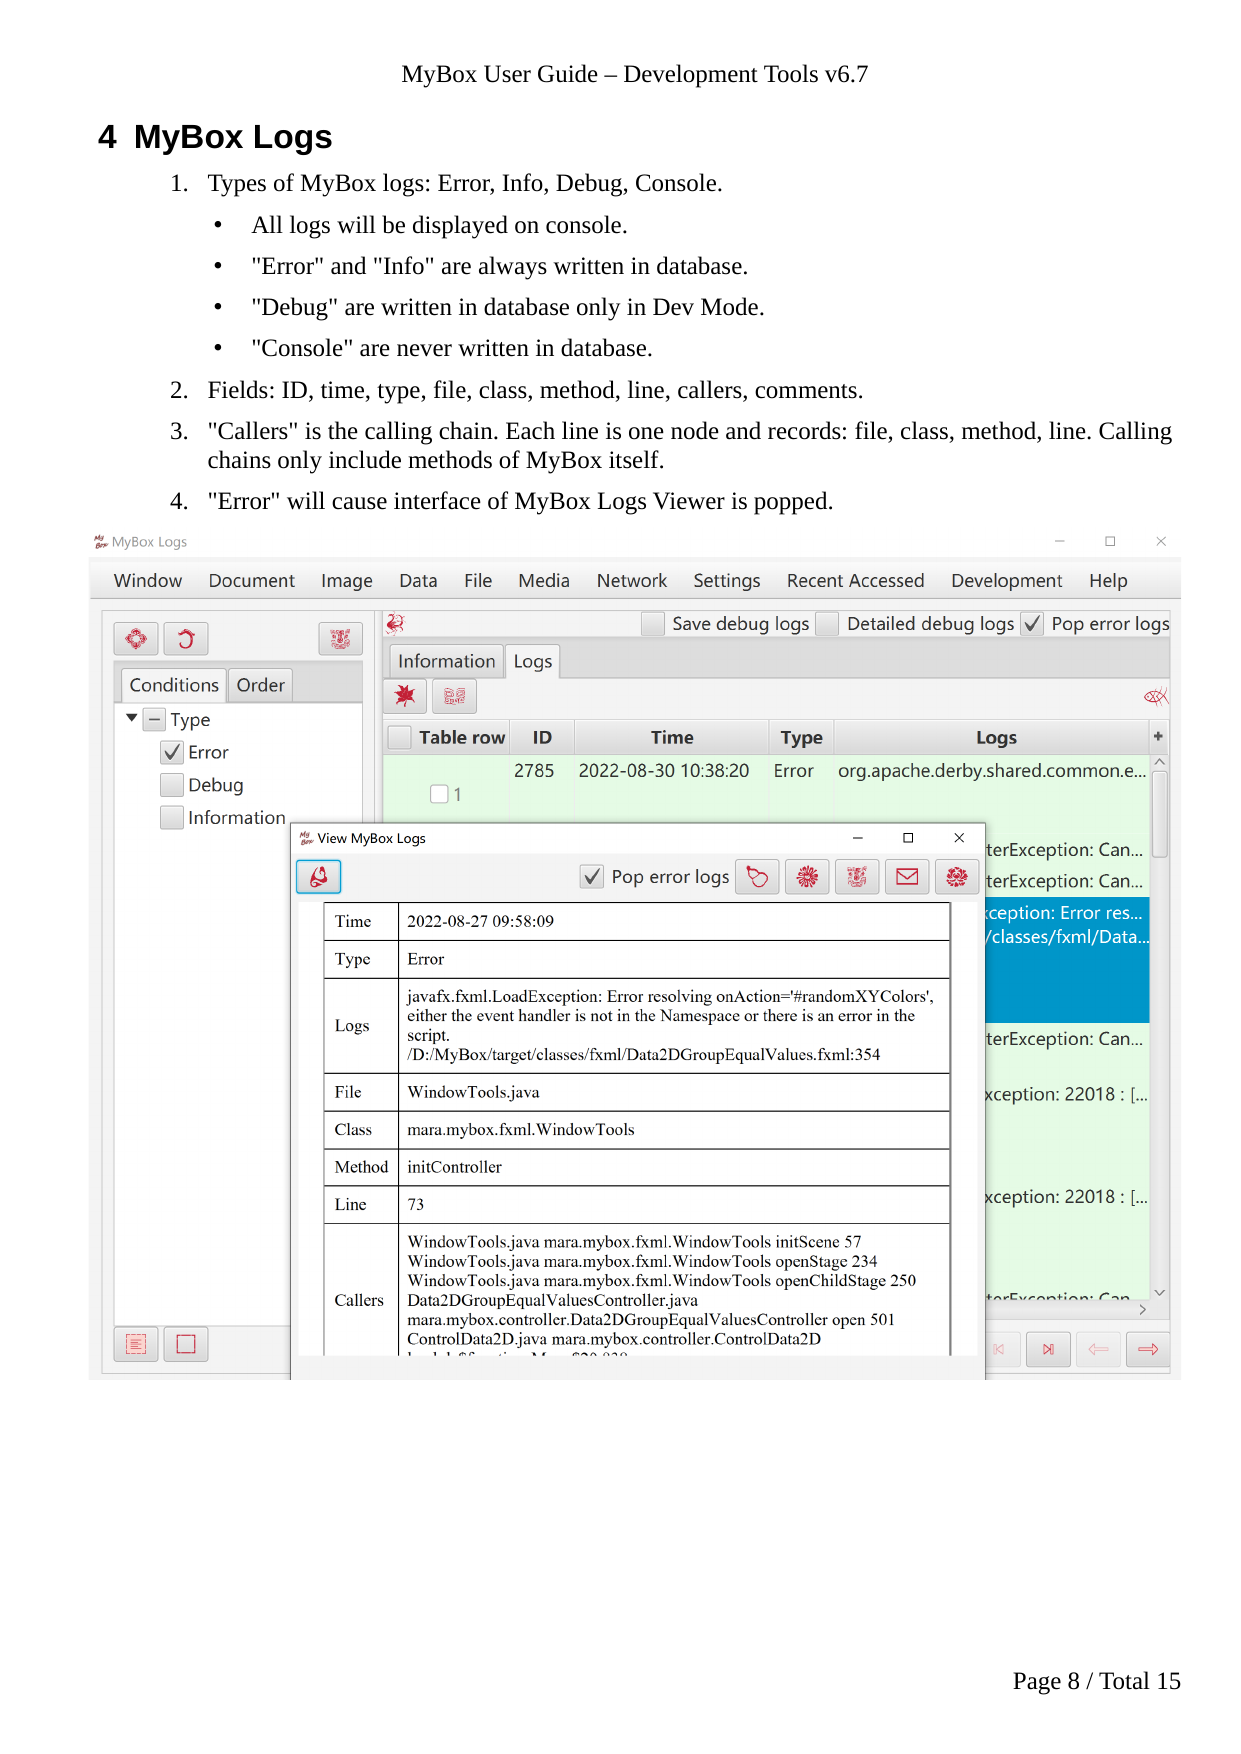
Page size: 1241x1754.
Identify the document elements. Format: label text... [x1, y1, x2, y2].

list Types of MyBox logs: Error, Info, Debug, Console. [170, 168, 1181, 197]
list "Error" and "Info" are always written in database. [213, 251, 1181, 280]
list "Debug" are written in database only in Dev Mode. [213, 292, 1181, 321]
list "Console" are never written in database. [213, 333, 1181, 362]
list "Error" will cause interface of MyBox Logs Viewer is popped. [170, 486, 1181, 515]
picture [88, 527, 1182, 1380]
list "Callers" is the calling chain. Each line is one node and records: file, class, method, line. Calling chains only include methods of MyBox itself. [170, 416, 1181, 473]
subtitle MyBox Logs [88, 117, 1181, 156]
list Fields: ID, time, type, file, class, method, line, callers, comments. [170, 375, 1181, 403]
list All logs will be displayed on console. [213, 210, 1181, 238]
